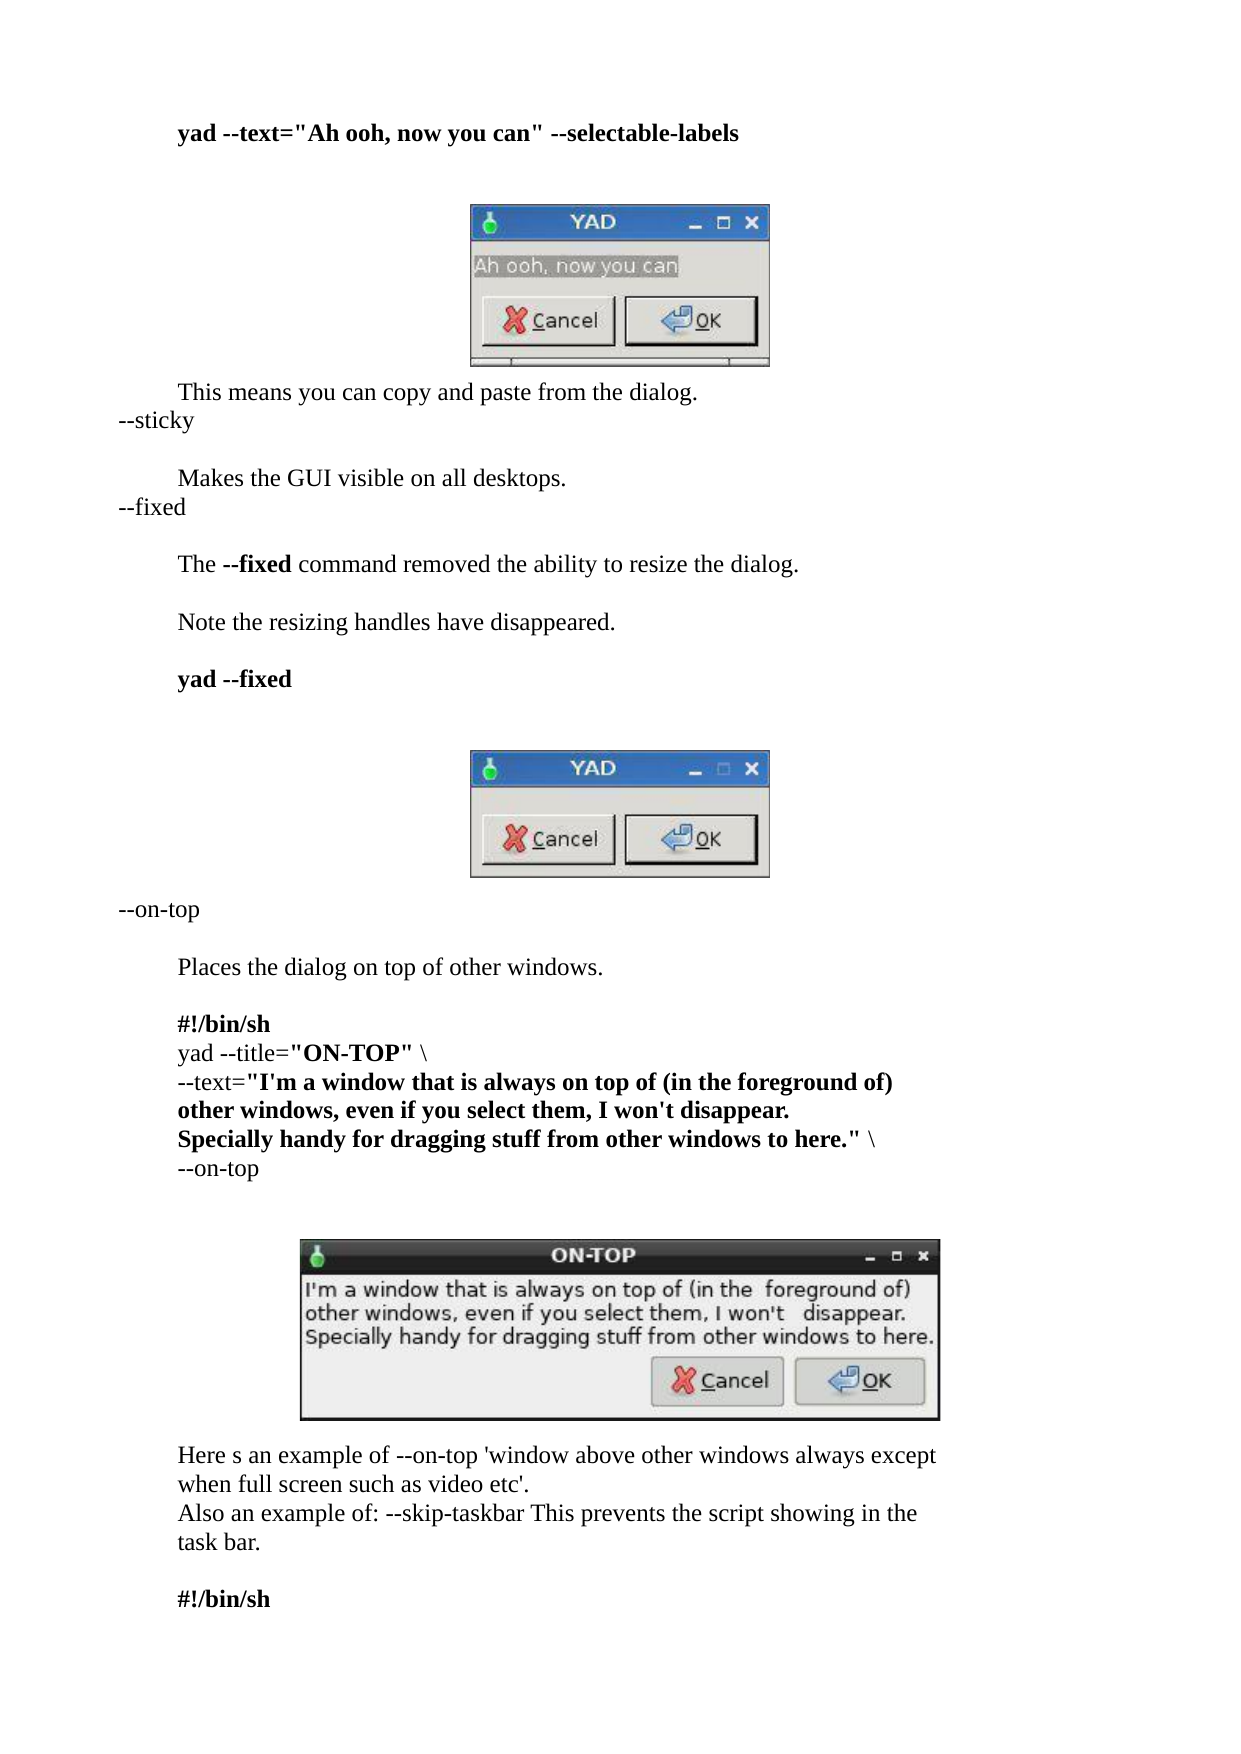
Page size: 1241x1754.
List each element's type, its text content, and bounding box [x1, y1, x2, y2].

list Places the dialog on top of other windows. #!/bin/sh yad --title="ON-TOP" \ --text="I'm a window that is always on top of (in the foreground of) other windows, even if you select them, I won't disappear. Specially handy for dragging stuff from other windows to here." \ --on-top [177, 923, 1122, 1239]
picture [299, 1239, 941, 1421]
list yad --text="Ah ooh, now you can" --selectable-labels [177, 118, 1122, 204]
list The --fixed command removed the ability to resize the dialog. Note the resizing handles have disappeared. yad --fixed [177, 521, 1122, 751]
picture [470, 750, 770, 878]
subtitle --on-top [118, 894, 1122, 923]
picture [470, 204, 770, 367]
list Here s an example of --on-top 'window above other windows always except when full screen such as video etc'. Also an example of: --skip-taskbar This prevents the script showing in the task bar. #!/bin/sh [177, 1441, 1122, 1613]
subtitle --sticky [118, 406, 1122, 434]
list This means you can copy and paste from the dialog. [177, 377, 1122, 406]
subtitle --fixed [118, 492, 1122, 521]
list Makes the GUI visible on all desktops. [177, 434, 1122, 492]
